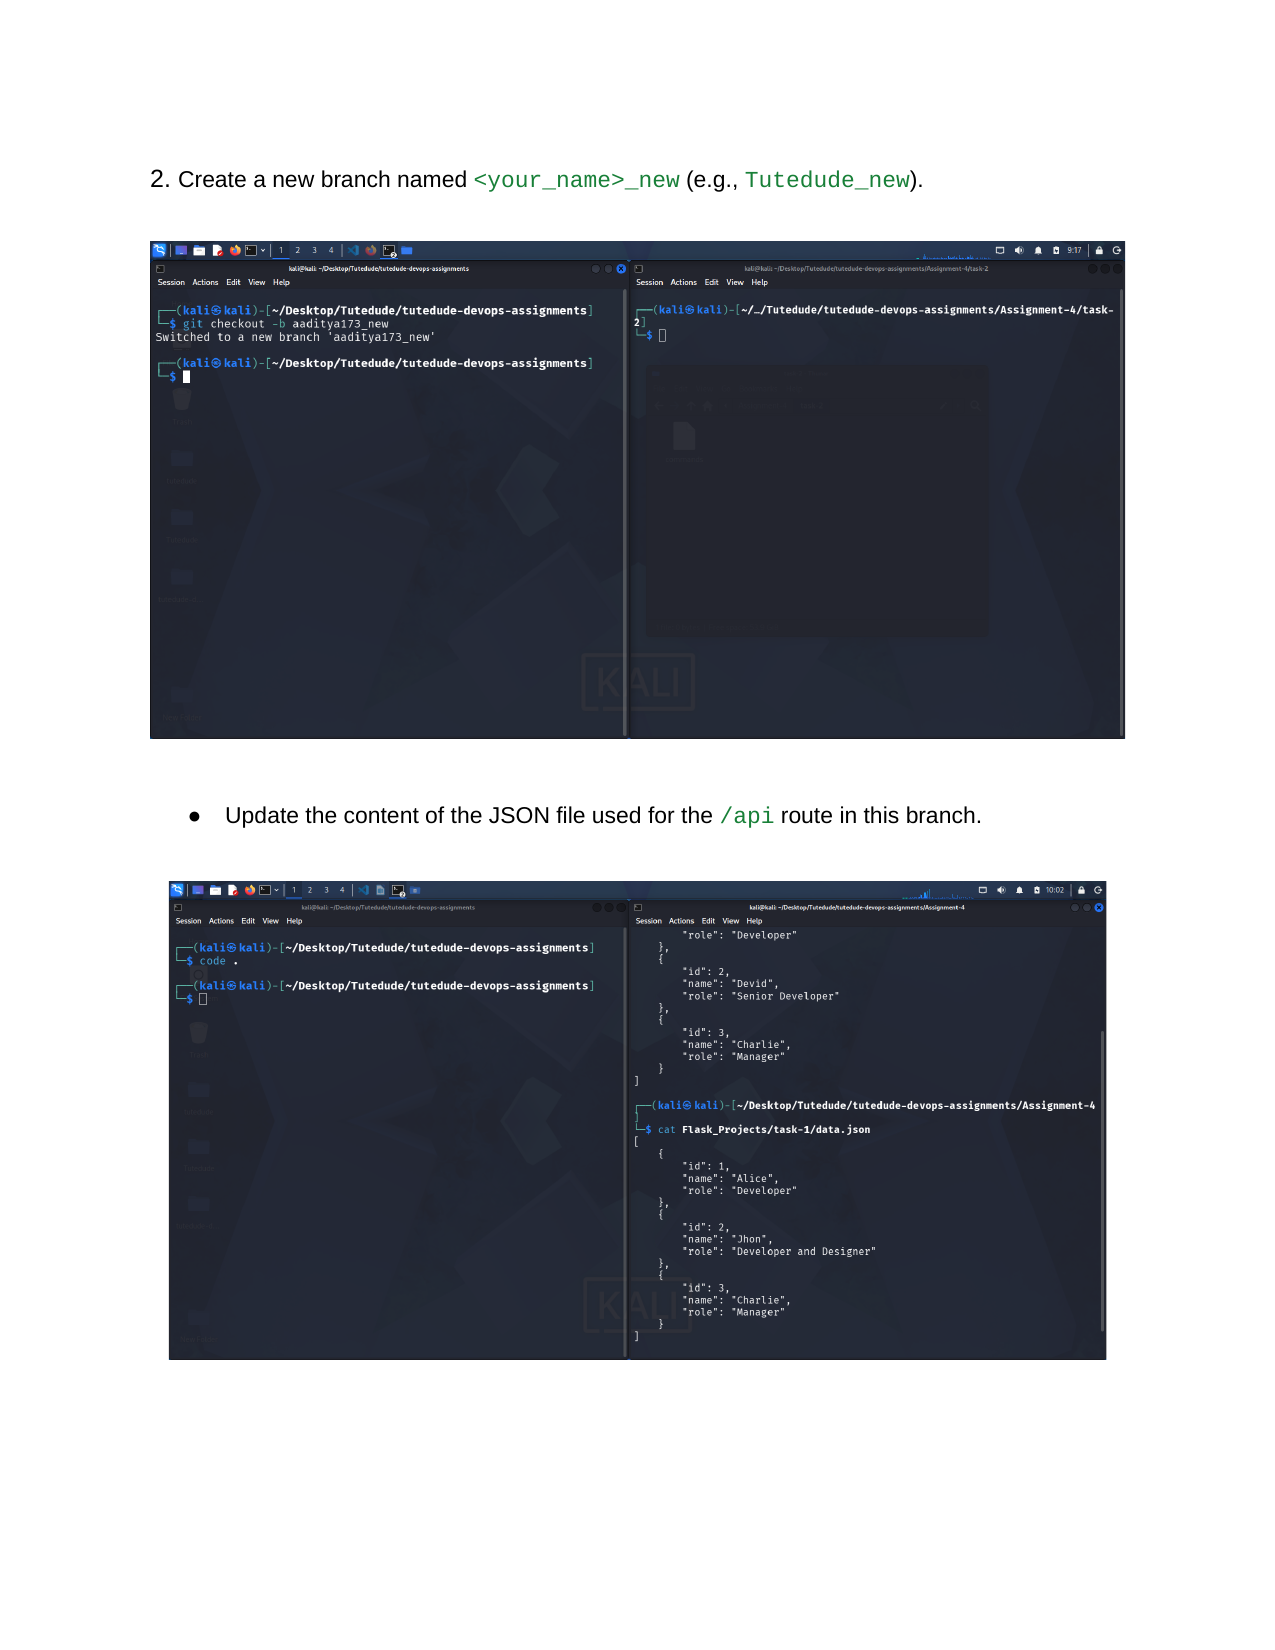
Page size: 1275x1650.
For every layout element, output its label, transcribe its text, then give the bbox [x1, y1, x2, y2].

text 2. Create a new branch named <your_name>_new (e.g., Tutedude_new). [723, 175, 913, 190]
picture [150, 241, 1125, 739]
text 2. Create a new branch named <your_name>_new (e.g., Tutedude_new). [494, 175, 690, 190]
text 2. Create a new branch named <your_name>_new (e.g., Tutedude_new). [150, 175, 493, 190]
picture [168, 881, 1107, 1360]
text 2. Create a new branch named <your_name>_new (e.g., Tutedude_new). [913, 175, 1125, 190]
list Update the content of the JSON file used for the /api route in this branch. [187, 802, 1125, 830]
